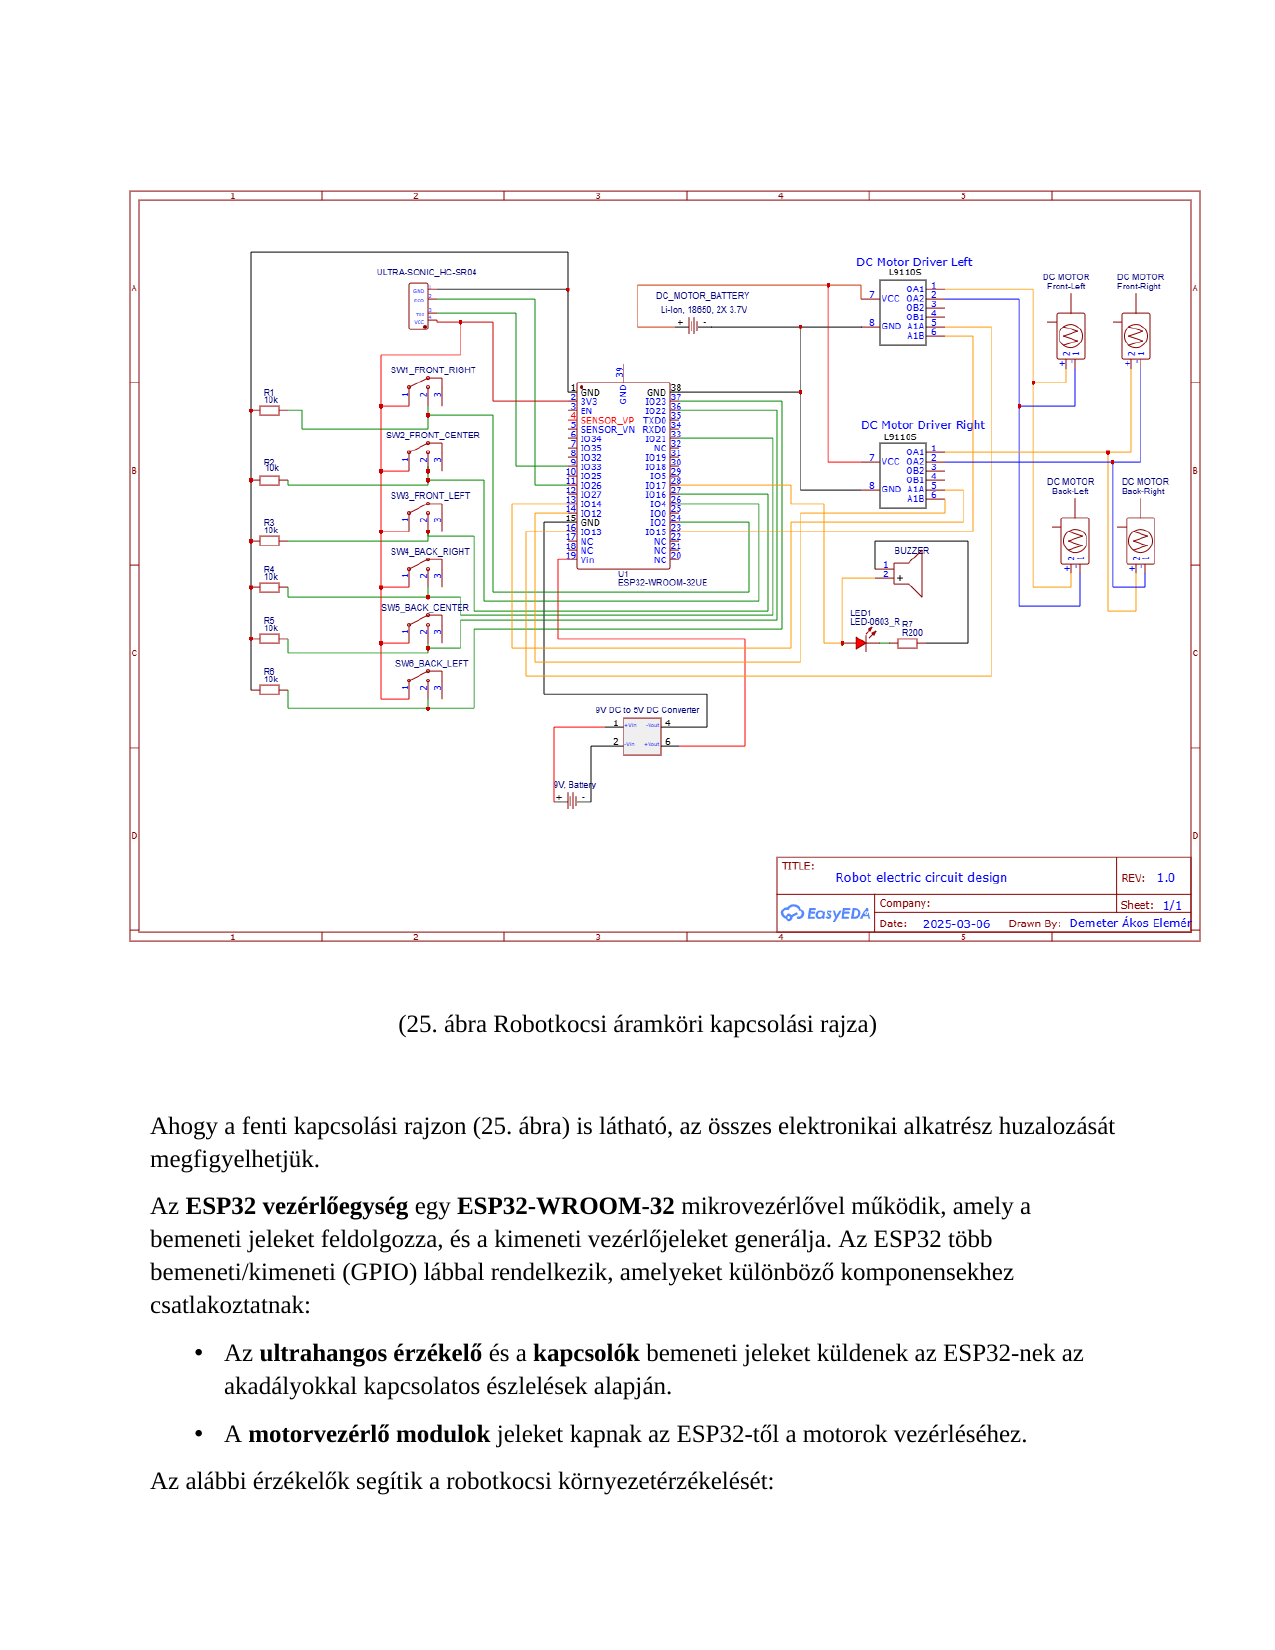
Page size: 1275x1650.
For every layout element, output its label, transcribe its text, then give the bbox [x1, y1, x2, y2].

picture [120, 180, 1209, 951]
text Az ESP32 vezérlőegység egy ESP32-WROOM-32 mikrovezérlővel működik, amely a bemeneti jeleket feldolgozza, és a kimeneti vezérlőjeleket generálja. Az ESP32 több bemeneti/kimeneti (GPIO) lábbal rendelkezik, amelyeket különböző komponensekhez csatlakoztatnak: [150, 1191, 1125, 1319]
text (25. ábra Robotkocsi áramköri kapcsolási rajza) [150, 1009, 1125, 1038]
list A motorvezérlő modulok jeleket kapnak az ESP32-től a motorok vezérléséhez. [194, 1419, 1125, 1447]
list Az ultrahangos érzékelő és a kapcsolók bemeneti jeleket küldenek az ESP32-nek az akadályokkal kapcsolatos észlelések alapján. [194, 1338, 1125, 1400]
text Az alábbi érzékelők segítik a robotkocsi környezetérzékelését: [150, 1466, 1125, 1495]
text Ahogy a fenti kapcsolási rajzon (25. ábra) is látható, az összes elektronikai alkatrész huzalozását megfigyelhetjük. [150, 1111, 1125, 1173]
